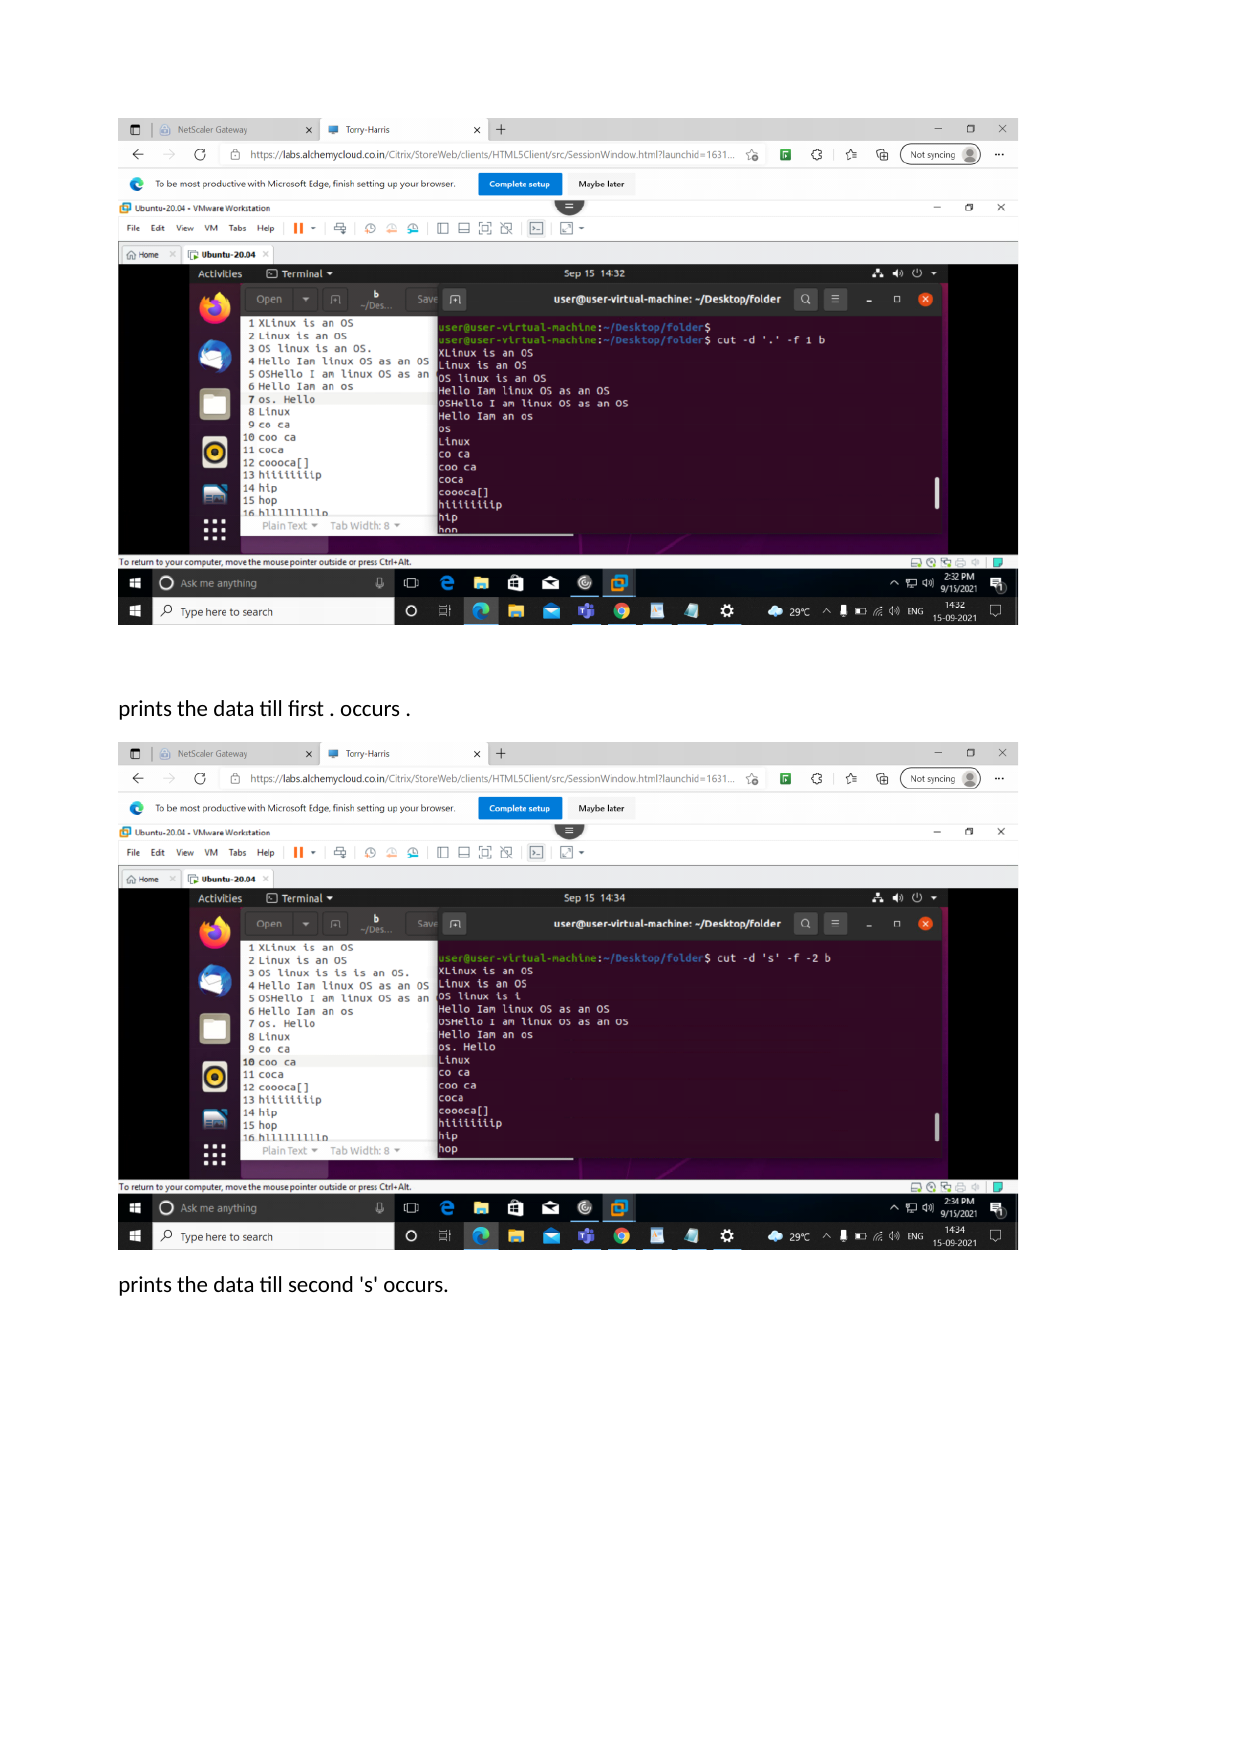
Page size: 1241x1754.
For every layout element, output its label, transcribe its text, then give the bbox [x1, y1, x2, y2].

text prints the data till first . occurs . [118, 694, 1122, 722]
text prints the data till second 's' occurs. [118, 1270, 1122, 1298]
